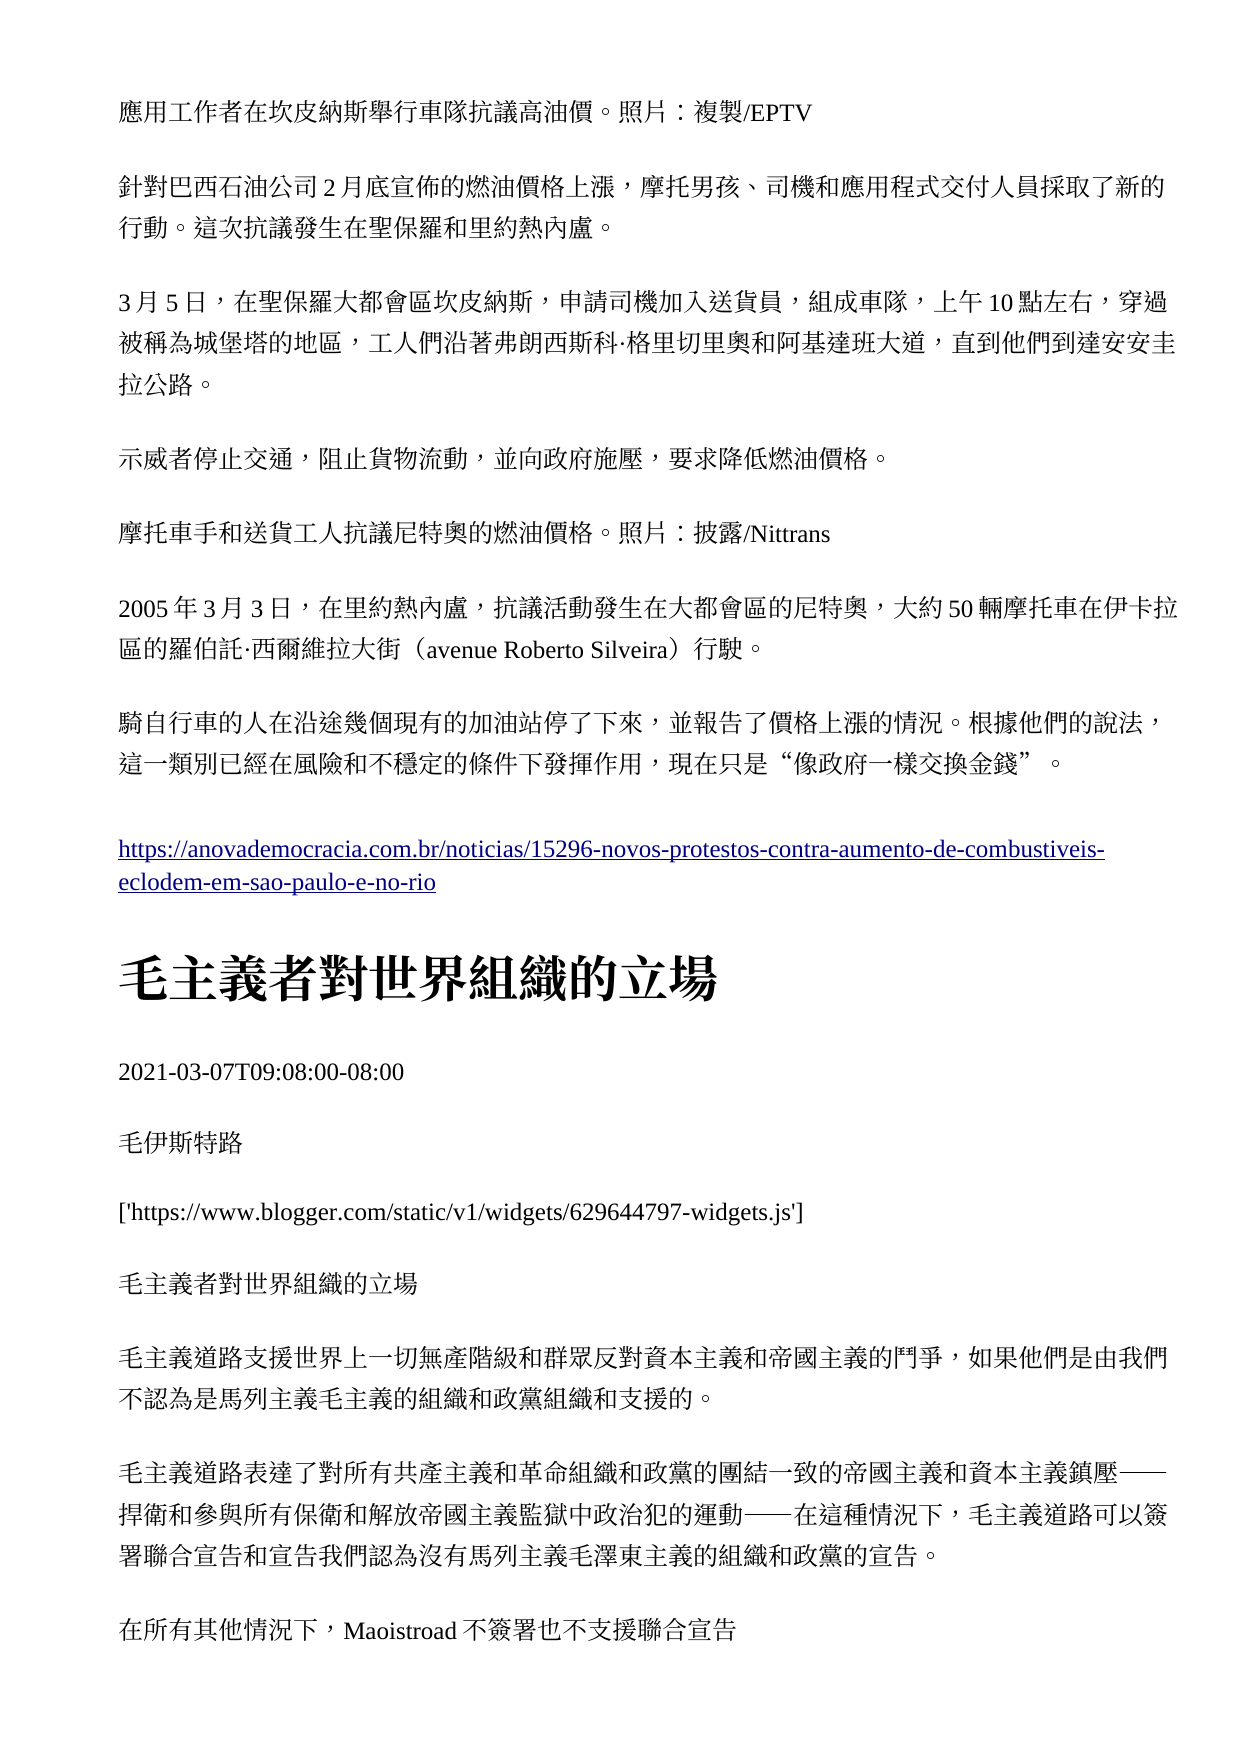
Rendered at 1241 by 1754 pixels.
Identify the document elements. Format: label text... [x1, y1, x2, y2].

subtitle 毛主義者對世界組織的立場 [118, 939, 1181, 1011]
text https://anovademocracia.com.br/noticias/15296-novos-protestos-contra-aumento-de-combustiveis-eclodem-em-sao-paulo-e-no-rio [118, 801, 1181, 896]
text 應用工作者在坎皮納斯舉行車隊抗議高油價。照片：複製/EPTV 針對巴西石油公司2月底宣佈的燃油價格上漲，摩托男孩、司機和應用程式交付人員採取了新的行動。這次抗議發生在聖保羅和里約熱內盧。 3月5日，在聖保羅大都會區坎皮納斯，申請司機加入送貨員，組成車隊，上午10點左右，穿過被稱為城堡塔的地區，工人們沿著弗朗西斯科·格里切里奧和阿基達班大道，直到他們到達安安圭拉公路。 示威者停止交通，阻止貨物流動，並向政府施壓，要求降低燃油價格。 摩托車手和送貨工人抗議尼特奧的燃油價格。照片：披露/Nittrans 2005年3月3日，在里約熱內盧，抗議活動發生在大都會區的尼特奧，大約50輛摩托車在伊卡拉區的羅伯託·西爾維拉大街（avenue Roberto Silveira）行駛。 騎自行車的人在沿途幾個現有的加油站停了下來，並報告了價格上漲的情況。根據他們的說法，這一類別已經在風險和不穩定的條件下發揮作用，現在只是“像政府一樣交換金錢”。 [118, 59, 1181, 781]
text 2021-03-07T09:08:00-08:00 毛伊斯特路 ['https://www.blogger.com/static/v1/widgets/629644797-widgets.js'] 毛主義者對世界組織的立場 毛主義道路支援世界上一切無產階級和群眾反對資本主義和帝國主義的鬥爭，如果他們是由我們不認為是馬列主義毛主義的組織和政黨組織和支援的。 毛主義道路表達了對所有共產主義和革命組織和政黨的團結一致的帝國主義和資本主義鎮壓——捍衛和參與所有保衛和解放帝國主義監獄中政治犯的運動——在這種情況下，毛主義道路可以簽署聯合宣告和宣告我們認為沒有馬列主義毛澤東主義的組織和政黨的宣告。 在所有其他情況下，Maoistroad不簽署也不支援聯合宣告 [118, 1024, 1181, 1680]
